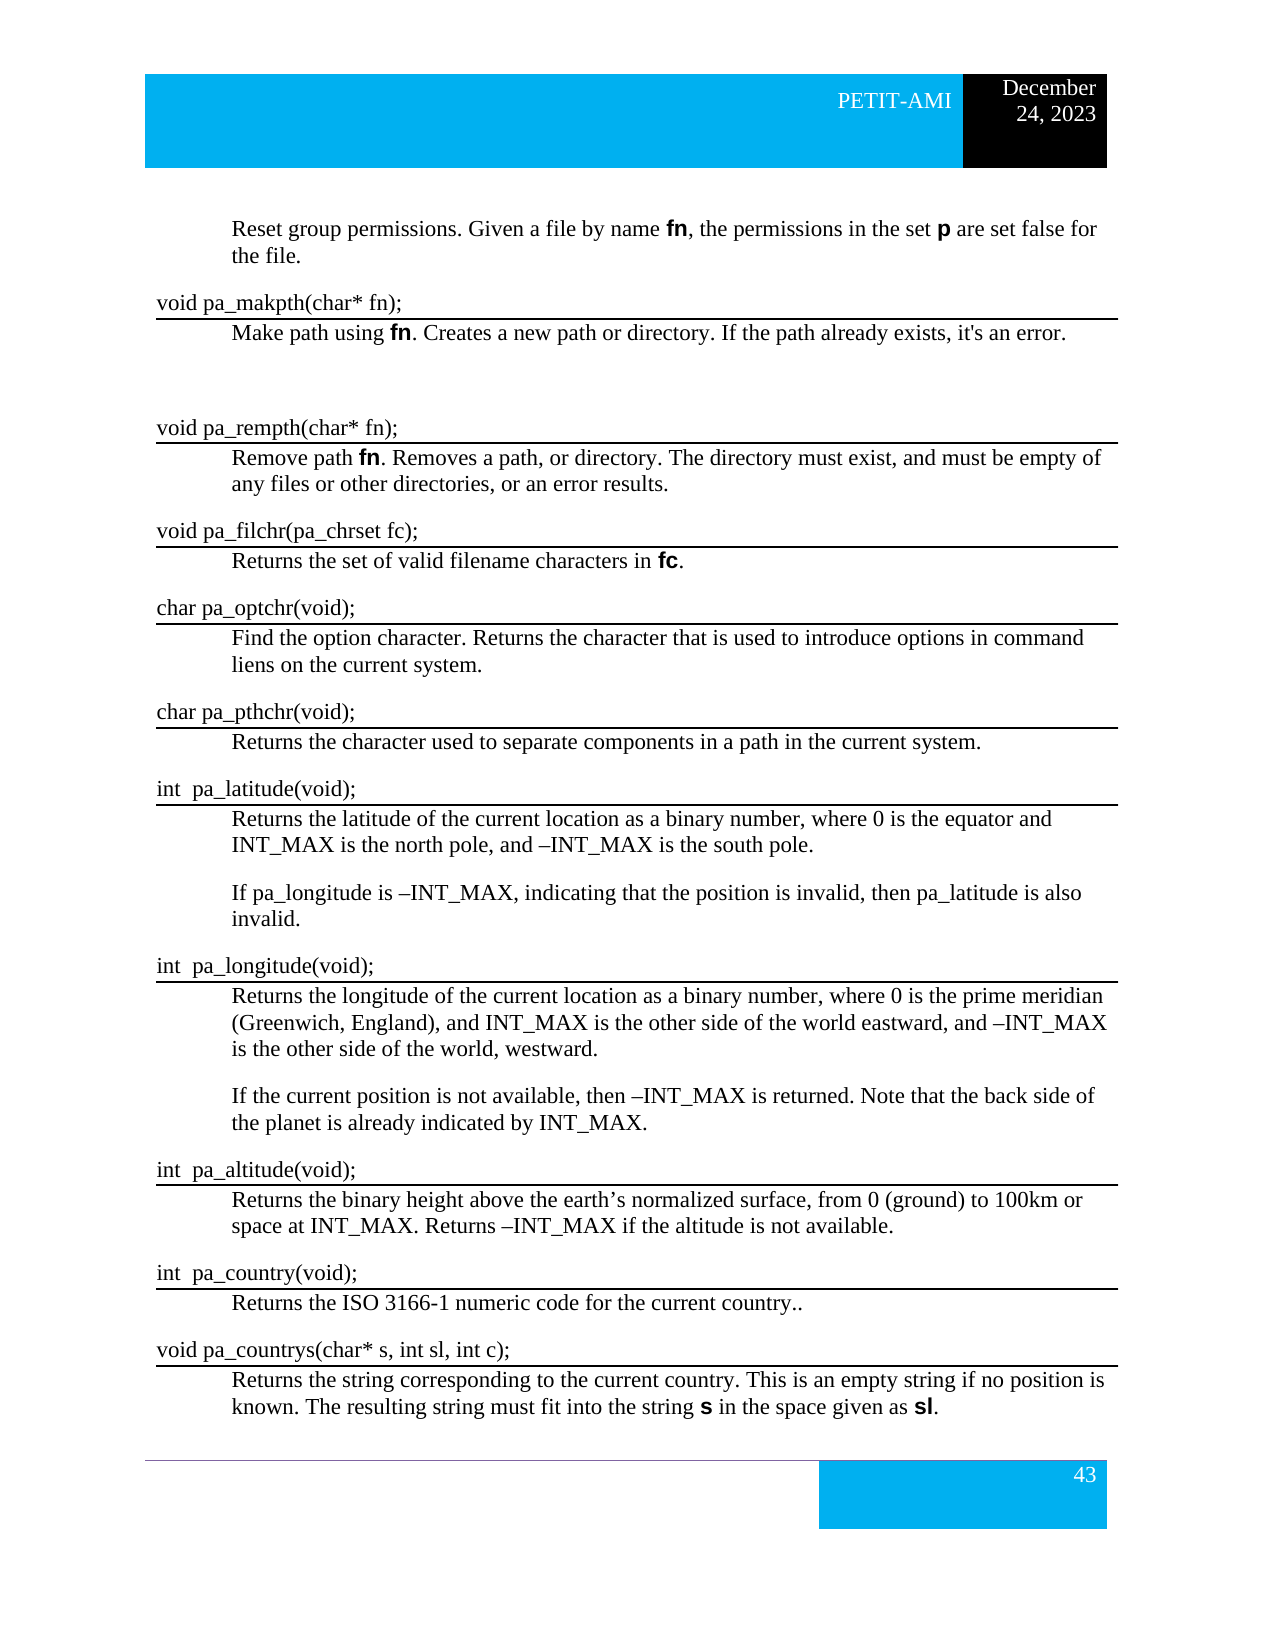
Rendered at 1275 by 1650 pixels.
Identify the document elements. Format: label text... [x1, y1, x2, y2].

text Returns the string corresponding to the current country. This is an empty string if no position is known. The resulting string must fit into the string s in the space given as sl. [231, 1367, 1118, 1419]
text void pa_filchr(pa_chrset fc); [156, 517, 1118, 546]
text Returns the longitude of the current location as a binary number, where 0 is the prime meridian (Greenwich, England), and INT_MAX is the other side of the world eastward, and –INT_MAX is the other side of the world, westward. [231, 983, 1118, 1061]
text Make path using fn. Creates a new path or directory. If the path already exists, it's an error. [231, 320, 1118, 346]
text Reset group permissions. Given a file by name fn, the permissions in the set p are set false for the file. [231, 215, 1118, 268]
text void pa_rempth(char* fn); [156, 413, 1118, 442]
text int pa_longitude(void); [156, 952, 1118, 981]
text Returns the ISO 3166-1 numeric code for the current country.. [231, 1290, 1118, 1316]
text int pa_altitude(void); [156, 1156, 1118, 1184]
text void pa_makpth(char* fn); [156, 289, 1118, 318]
text Returns the latitude of the current location as a binary number, where 0 is the equator and INT_MAX is the north pole, and –INT_MAX is the south pole. [231, 806, 1118, 858]
text Returns the binary height above the earth’s normalized surface, from 0 (ground) to 100km or space at INT_MAX. Returns –INT_MAX if the altitude is not available. [231, 1186, 1118, 1238]
text Returns the set of valid filename characters in fc. [231, 548, 1118, 574]
text int pa_latitude(void); [156, 775, 1118, 804]
text Find the option character. Returns the character that is used to introduce options in command liens on the current system. [231, 625, 1118, 677]
text If pa_longitude is –INT_MAX, indicating that the position is invalid, then pa_latitude is also invalid. [231, 879, 1118, 931]
text char pa_optchr(void); [156, 594, 1118, 623]
text char pa_pthchr(void); [156, 698, 1118, 727]
text Returns the character used to separate components in a path in the current system. [231, 729, 1118, 754]
text void pa_countrys(char* s, int sl, int c); [156, 1336, 1118, 1365]
text Remove path fn. Removes a path, or directory. The directory must exist, and must be empty of any files or other directories, or an error results. [231, 444, 1118, 496]
text If the current position is not available, then –INT_MAX is returned. Note that the back side of the planet is already indicated by INT_MAX. [231, 1082, 1118, 1135]
text int pa_country(void); [156, 1259, 1118, 1288]
